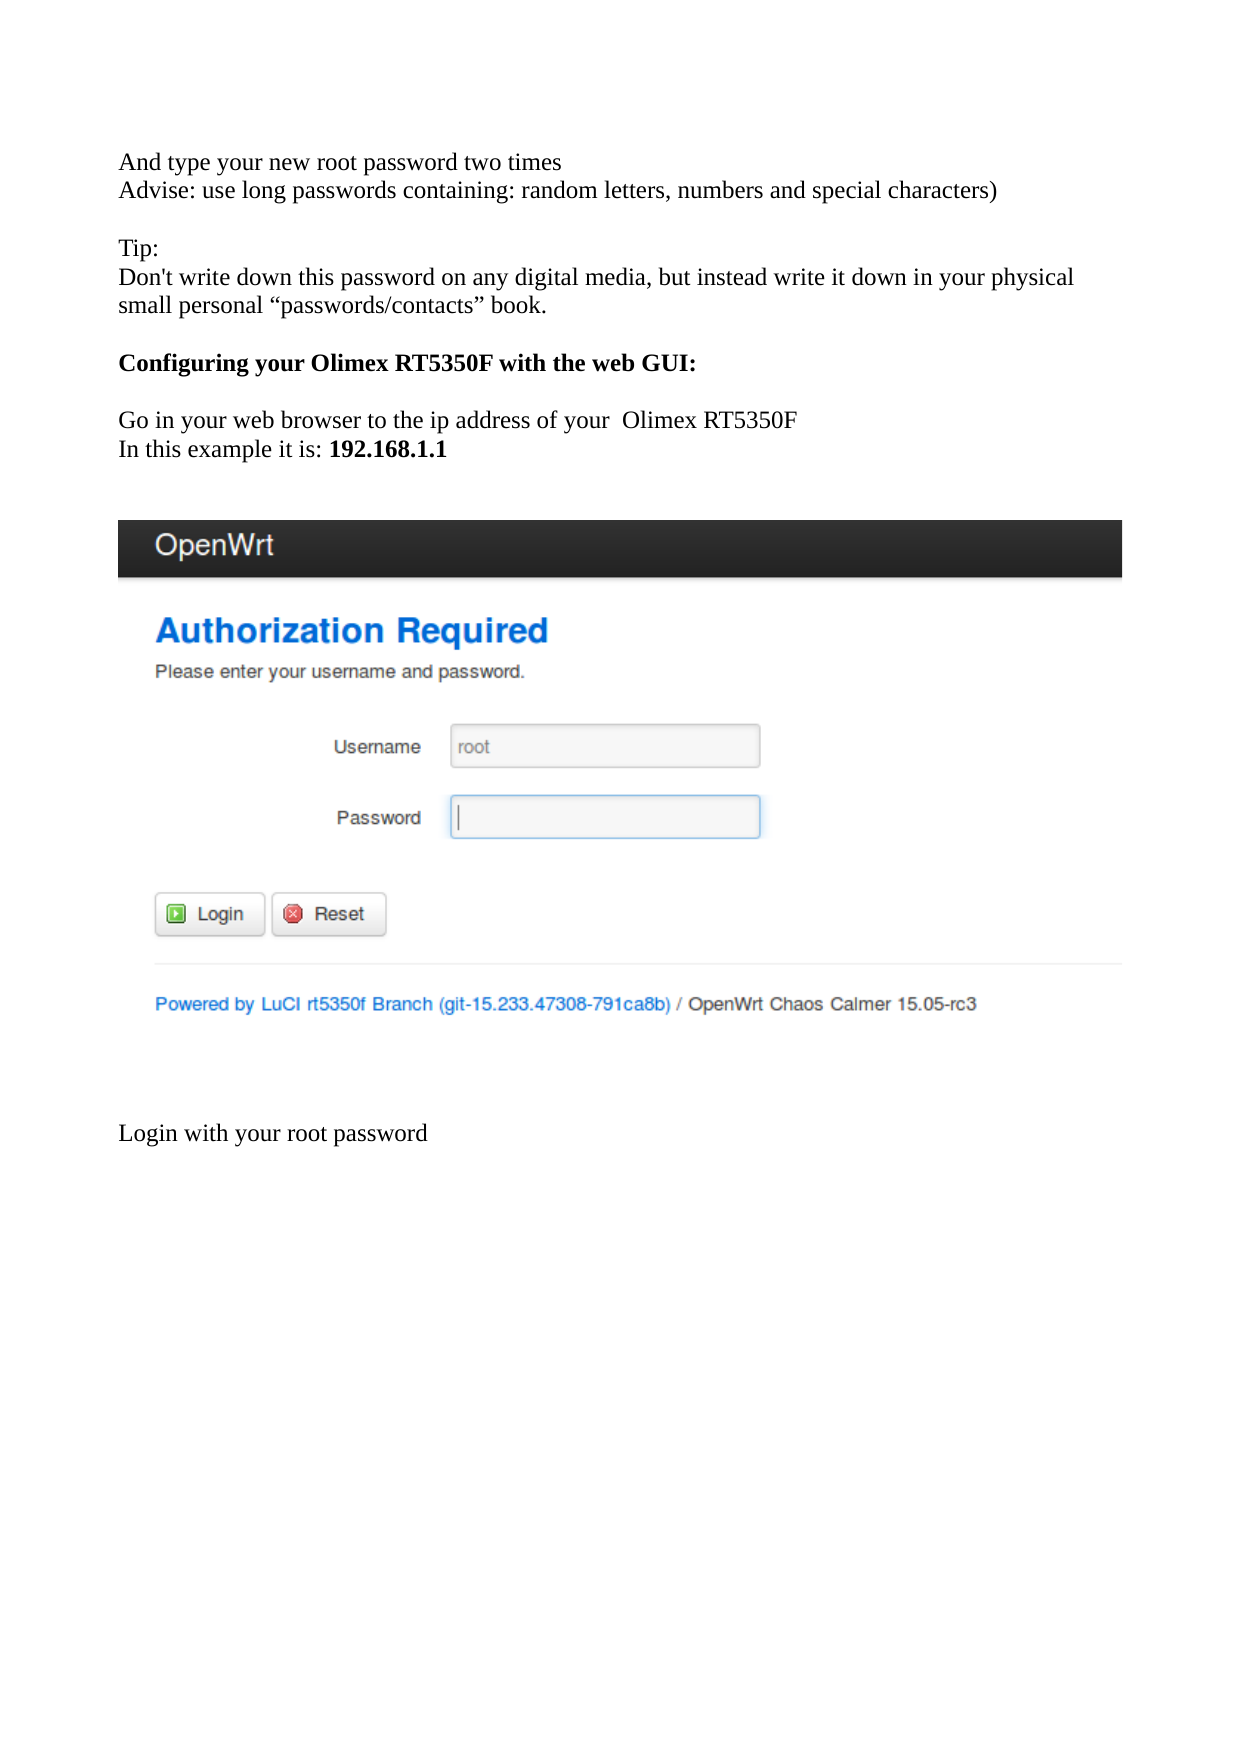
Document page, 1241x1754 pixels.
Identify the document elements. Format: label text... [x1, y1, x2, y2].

text Tip: Don't write down this password on any digital media, but instead write it down in your physical small personal “passwords/contacts” book. [118, 233, 1122, 319]
text Go in your web browser to the ip address of your Olimex RT5350F In this example it is: 192.168.1.1 [118, 406, 1122, 463]
text Login with your root password [118, 1118, 1122, 1146]
picture [118, 520, 1123, 1089]
text Configuring your Olimex RT5350F with the web GUI: [118, 348, 1122, 377]
text And type your new root password two times Advise: use long passwords containing: random letters, numbers and special characters) [118, 147, 1122, 204]
